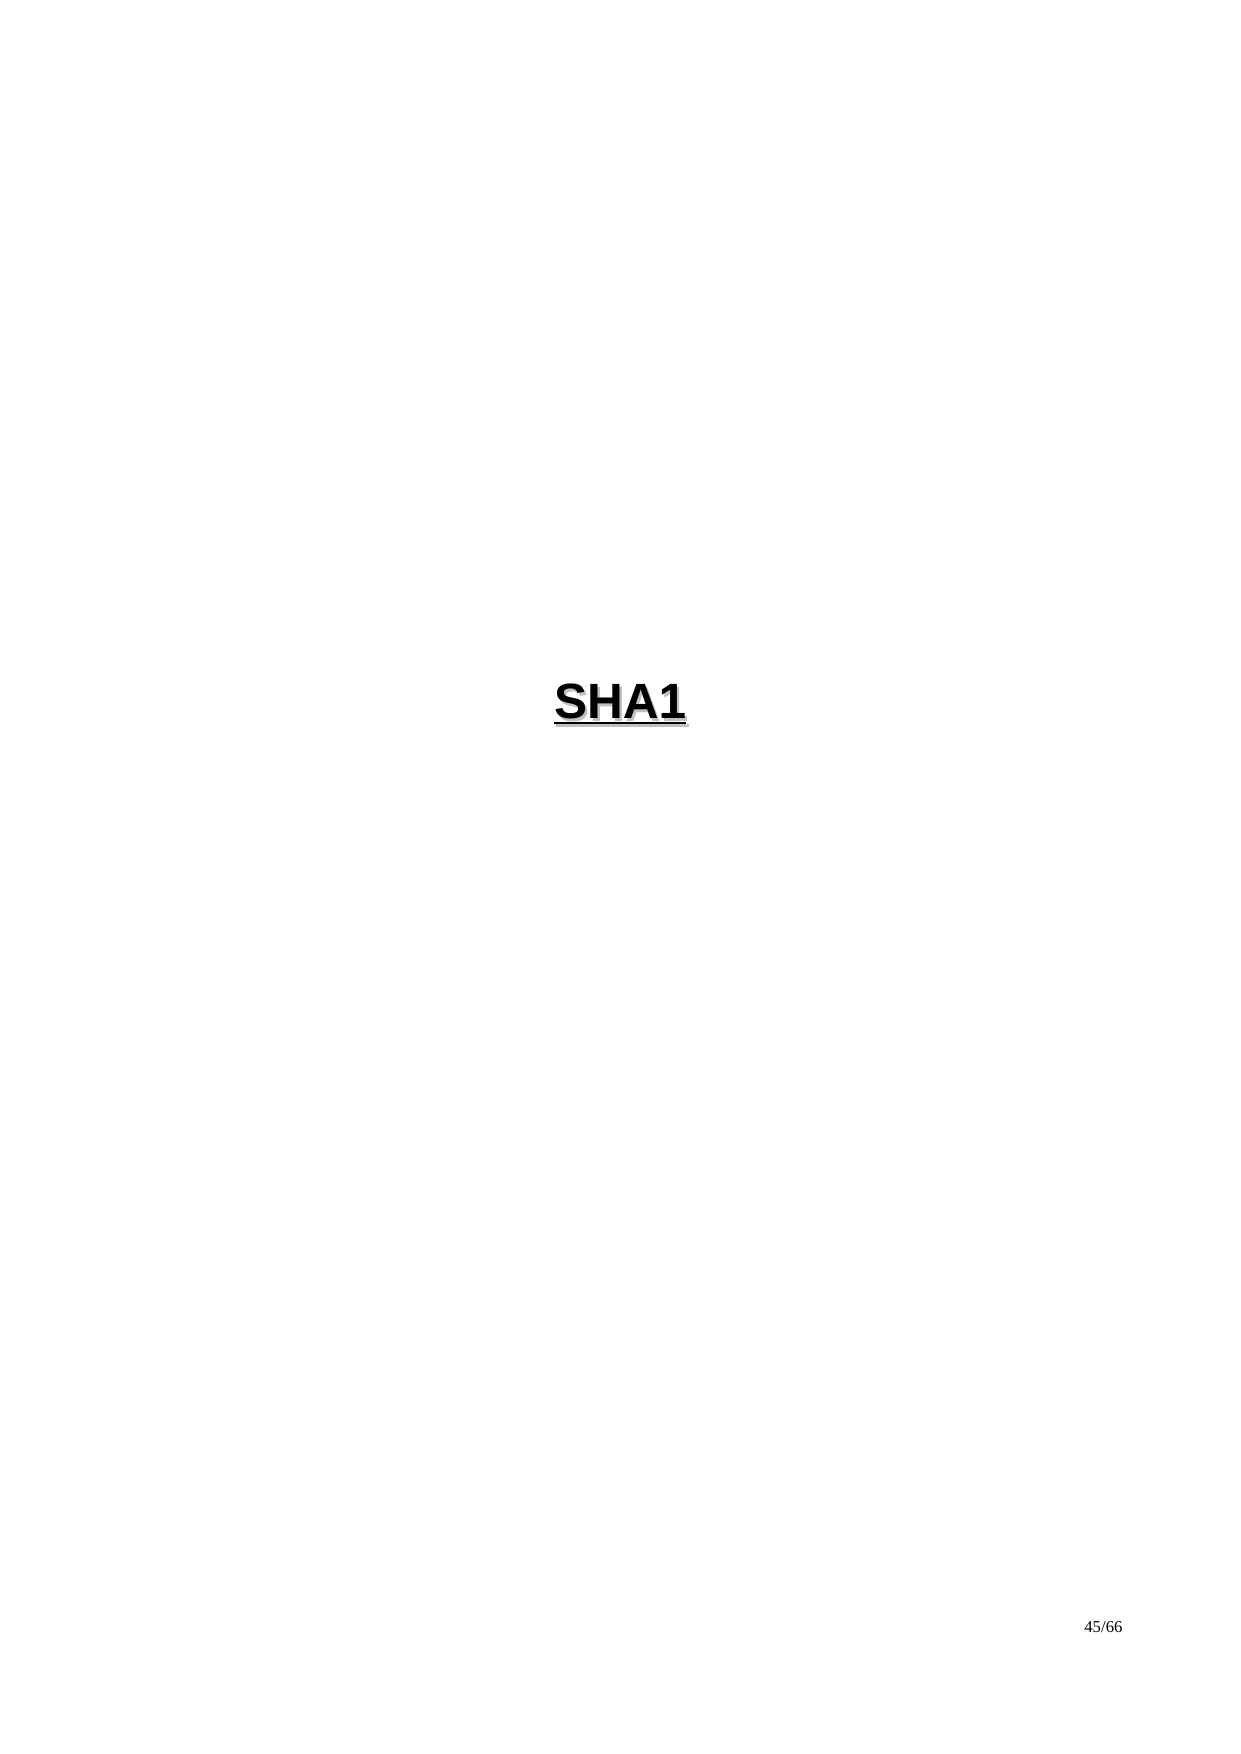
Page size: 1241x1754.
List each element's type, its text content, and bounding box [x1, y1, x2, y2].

subtitle SHA1 [118, 672, 1122, 729]
